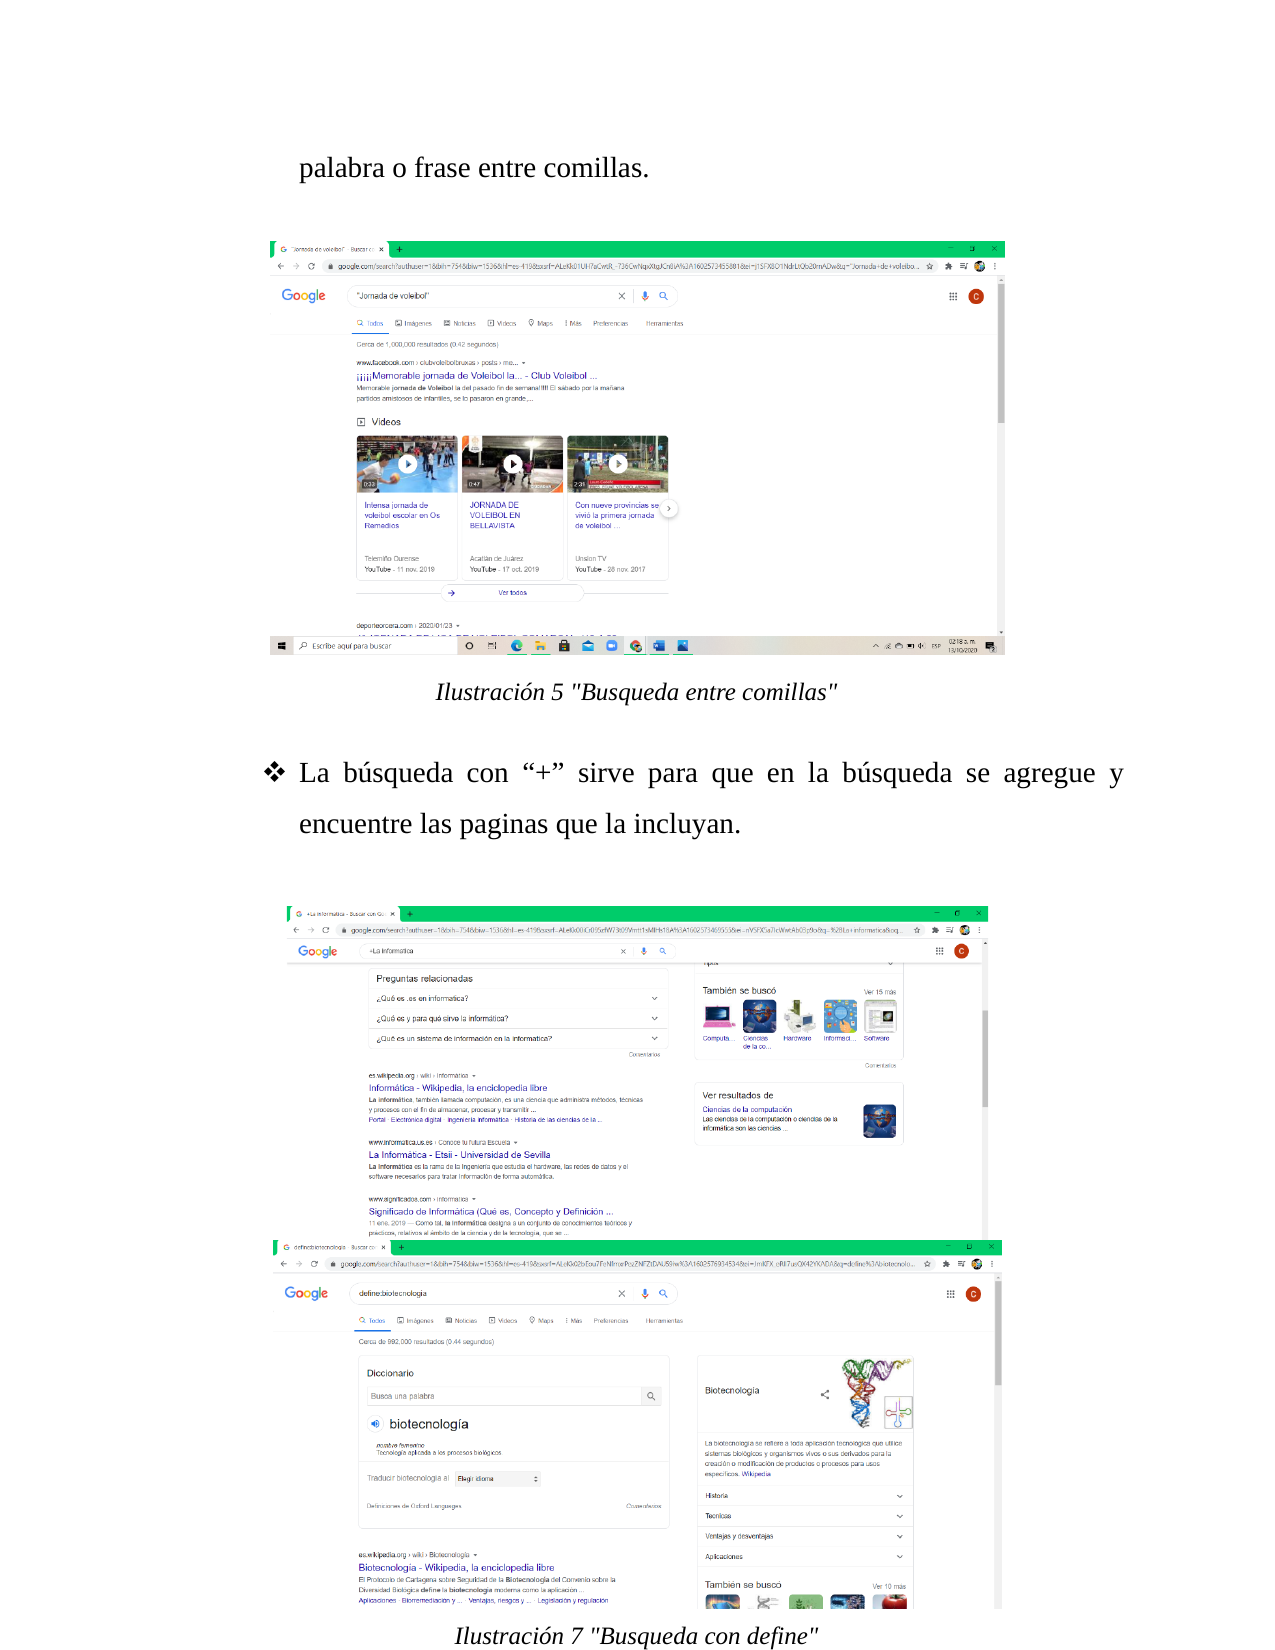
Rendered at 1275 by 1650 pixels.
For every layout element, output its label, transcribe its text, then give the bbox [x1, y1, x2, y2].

list Ilustración 7 "Busqueda con define" [273, 1621, 1002, 1650]
text Ilustración 5 "Busqueda entre comillas" [270, 677, 1005, 705]
list La búsqueda con “+” sirve para que en la búsqueda se agregue y encuentre las paginas que la incluyan. [261, 756, 1125, 839]
list [273, 1609, 1002, 1621]
list palabra o frase entre comillas. [261, 150, 1125, 183]
